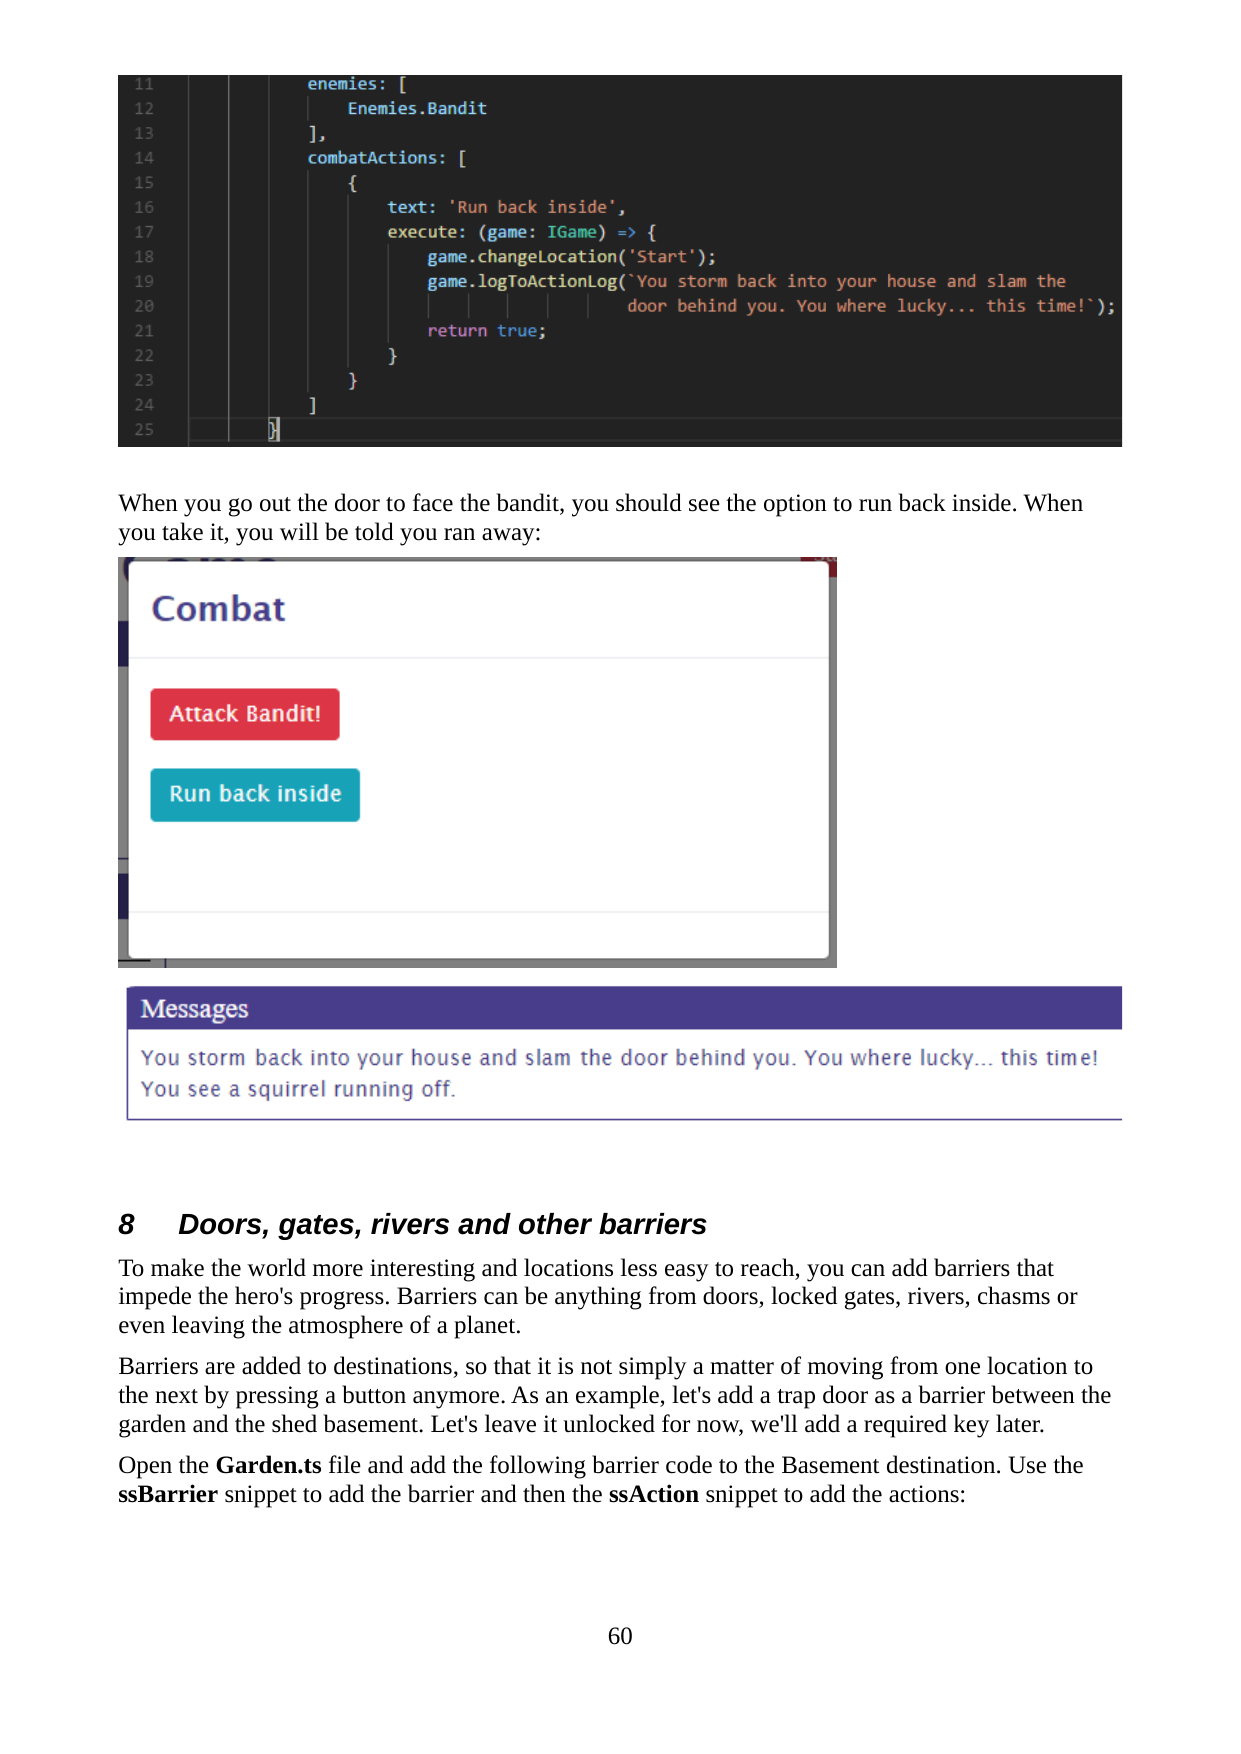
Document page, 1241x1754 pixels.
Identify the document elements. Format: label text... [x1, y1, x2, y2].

text To make the world more interesting and locations less easy to reach, you can add barriers that impede the hero's progress. Barriers can be anything from doors, locked gates, rivers, chasms or even leaving the atmosphere of a planet. [118, 1253, 1122, 1339]
subtitle Doors, gates, rivers and other barriers [118, 1207, 1122, 1240]
text Open the Garden.ts file and add the following barrier code to the Basement destination. Use the ssBarrier snippet to add the barrier and then the ssAction snippet to add the actions: [118, 1450, 1122, 1508]
text Barriers are added to destinations, so that it is not simply a matter of moving from one location to the next by pressing a button anymore. As an example, let's add a trap door as a barrier between the garden and the shed basement. Let's leave it unlocked for now, we'll add a required key later. [118, 1351, 1122, 1438]
text When you go out the door to face the bandit, you should see the option to run back inside. When you take it, you will be told you ran away: [118, 488, 1122, 545]
